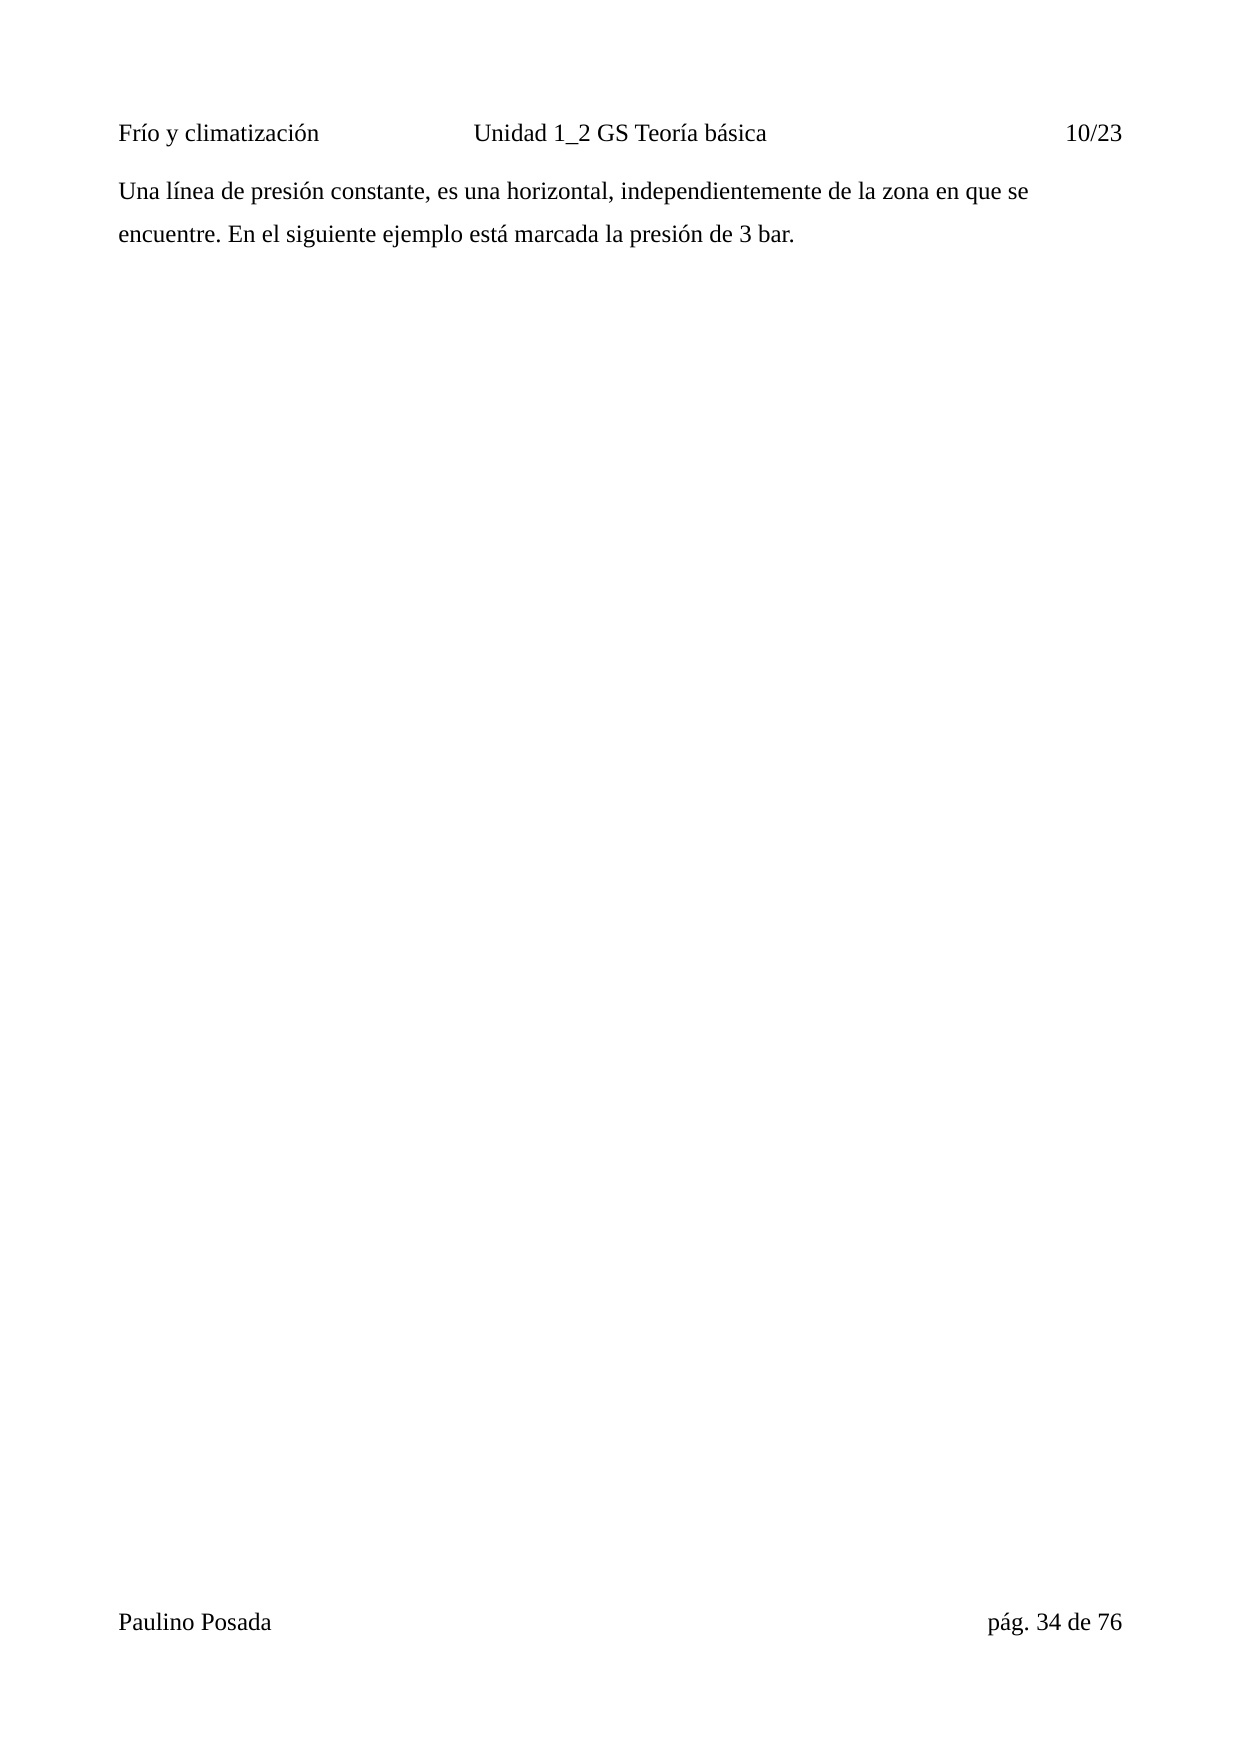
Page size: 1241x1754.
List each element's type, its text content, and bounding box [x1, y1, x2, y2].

text Una línea de presión constante, es una horizontal, independientemente de la zona en que se encuentre. En el siguiente ejemplo está marcada la presión de 3 bar. [118, 176, 1122, 248]
